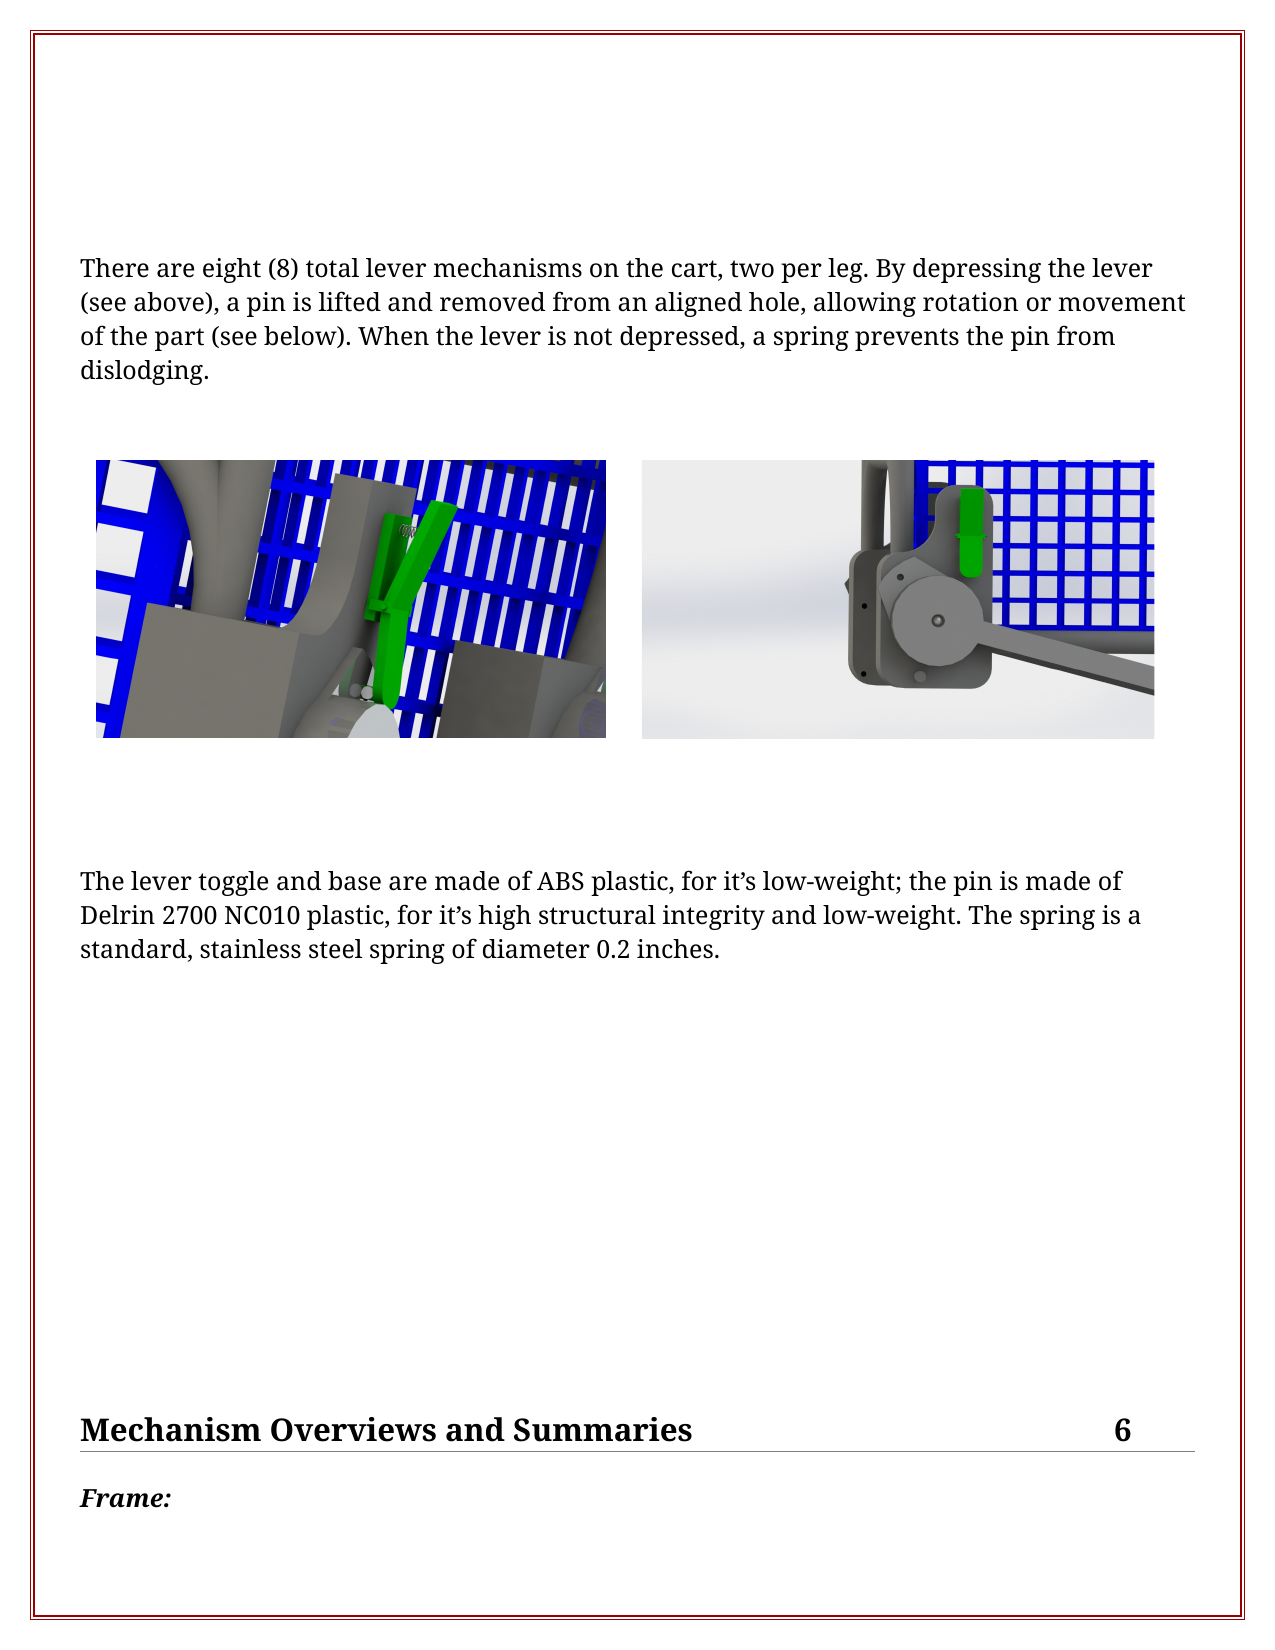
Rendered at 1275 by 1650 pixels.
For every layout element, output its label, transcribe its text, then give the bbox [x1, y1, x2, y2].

picture [641, 460, 1155, 739]
text There are eight (8) total lever mechanisms on the cart, two per leg. By depressing the lever (see above), a pin is lifted and removed from an aligned hole, allowing rotation or movement of the part (see below). When the lever is not depressed, a spring prevents the pin from dislodging. [80, 250, 1195, 387]
text Frame: [80, 1481, 1195, 1515]
picture [96, 460, 606, 738]
text Mechanism Overviews and Summaries 6 [80, 1408, 1195, 1451]
text The lever toggle and base are made of ABS plastic, for it’s low-weight; the pin is made of Delrin 2700 NC010 plastic, for it’s high structural integrity and low-weight. The spring is a standard, stainless steel spring of diameter 0.2 inches. [80, 863, 1195, 966]
